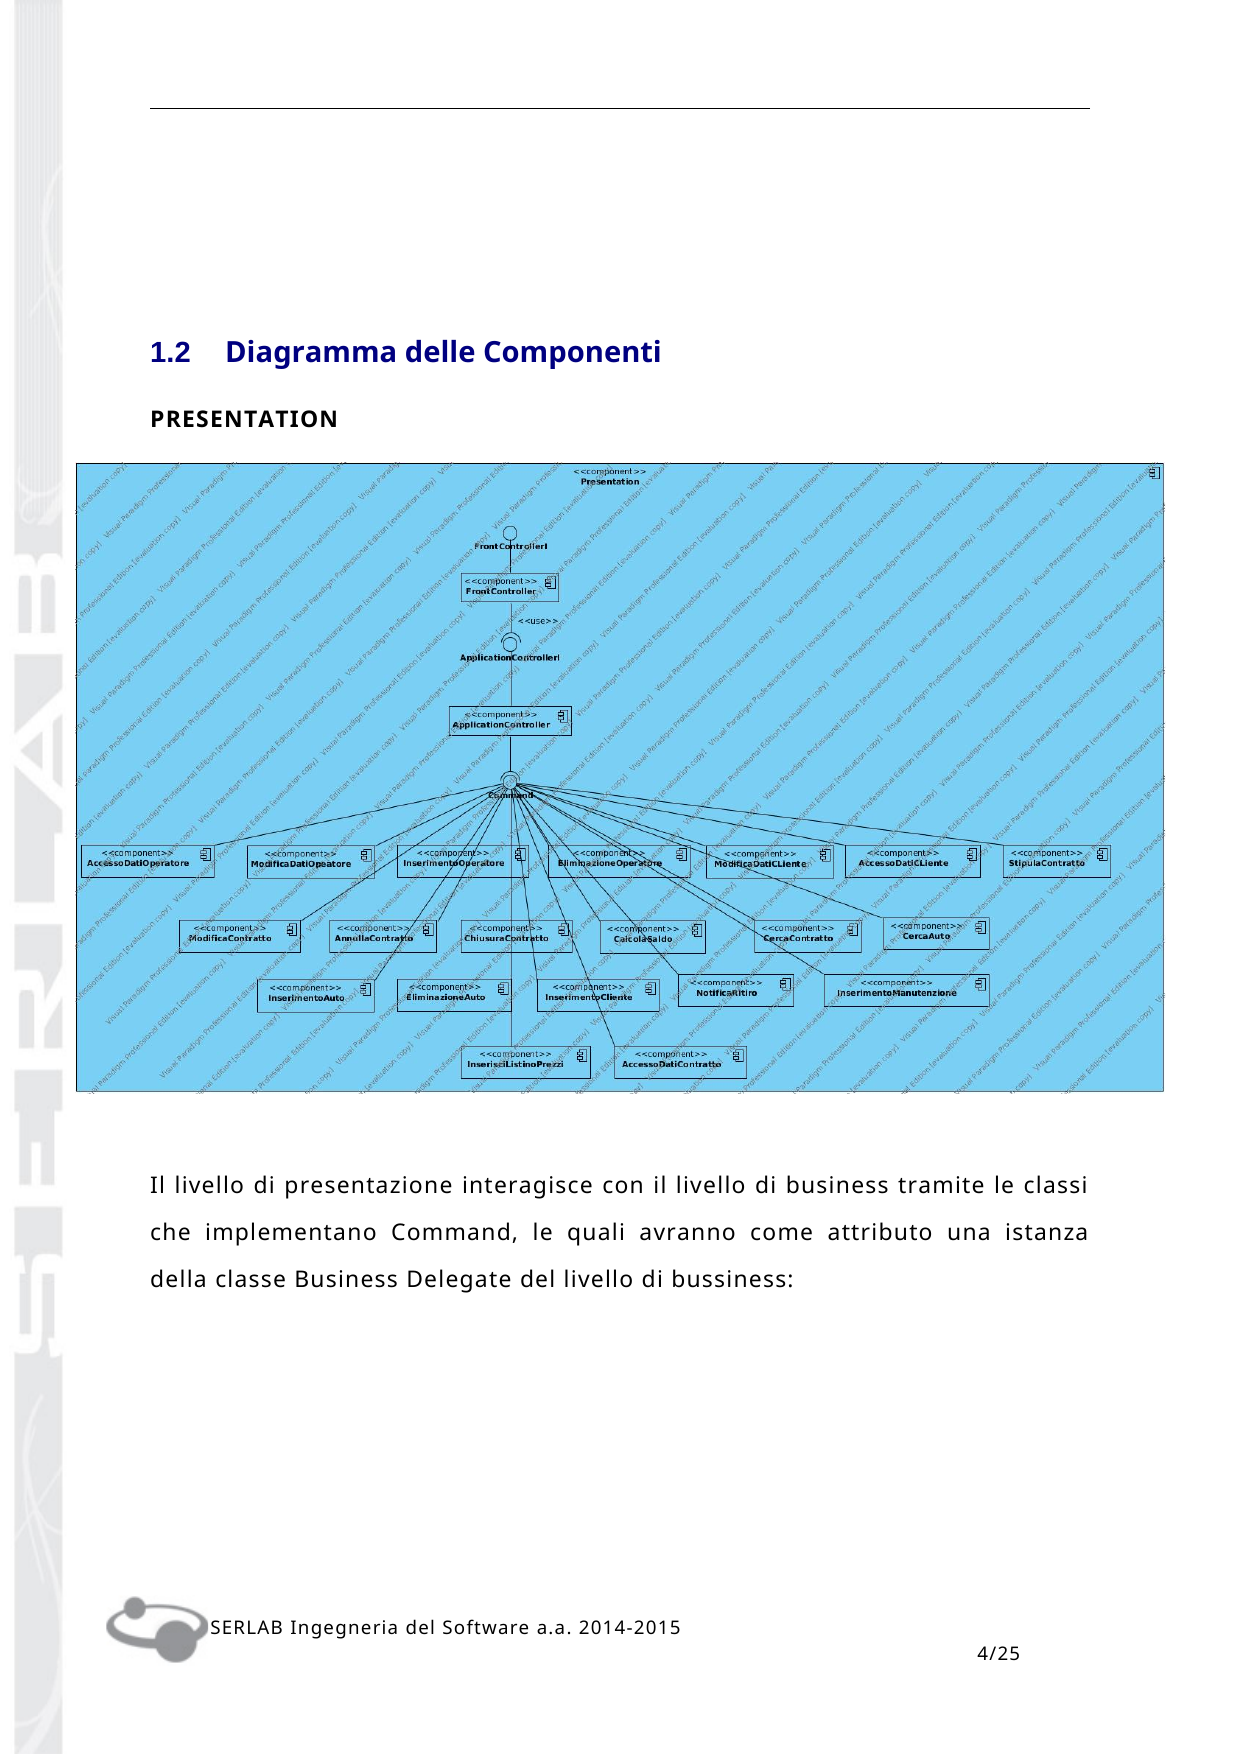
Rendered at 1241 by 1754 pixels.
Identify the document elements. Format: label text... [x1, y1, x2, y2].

text PRESENTATION [150, 403, 1090, 434]
subtitle Diagramma delle Componenti [150, 331, 1090, 371]
picture [75, 462, 1166, 1094]
picture [0, 0, 71, 1754]
text Il livello di presentazione interagisce con il livello di business tramite le classi che implementano Command, le quali avranno come attributo una istanza della classe Business Delegate del livello di bussiness: [150, 1169, 1090, 1294]
picture [94, 1595, 209, 1666]
